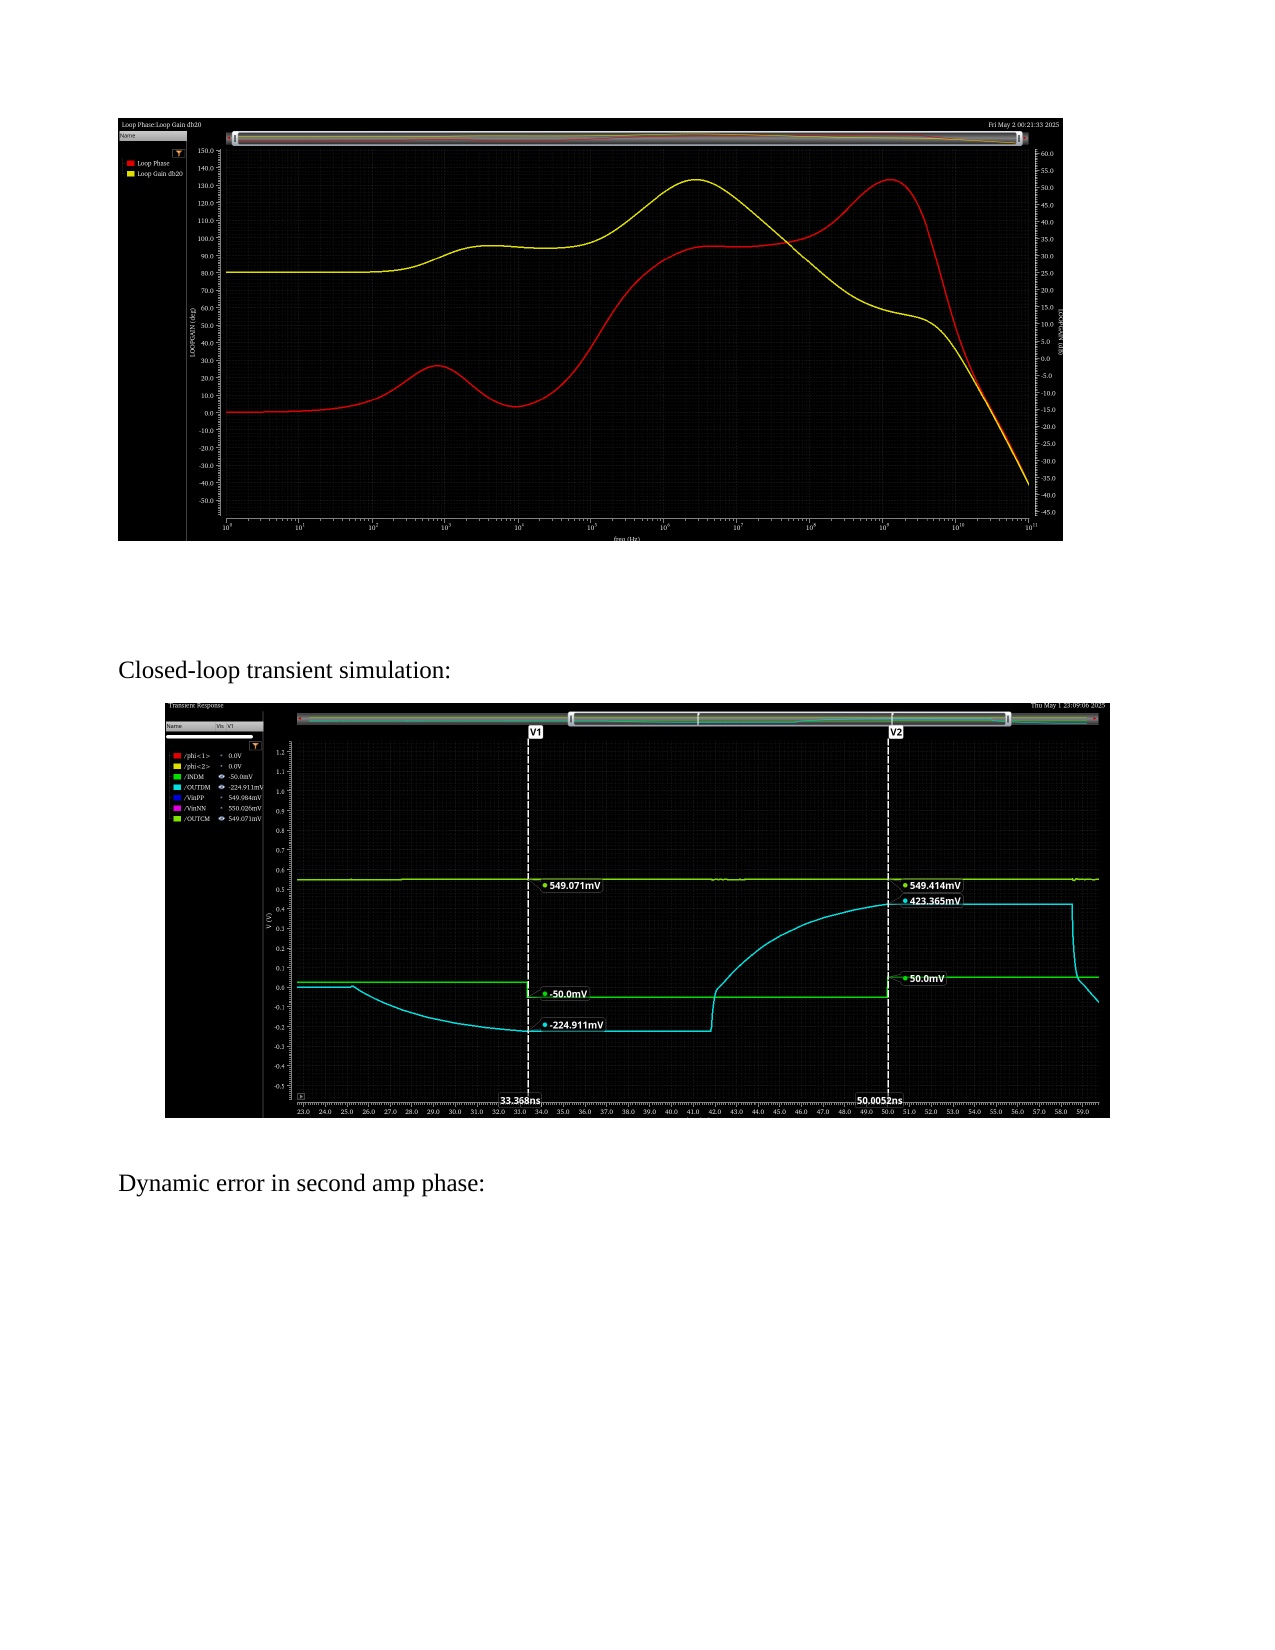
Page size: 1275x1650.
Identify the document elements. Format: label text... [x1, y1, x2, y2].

picture [165, 703, 1110, 1118]
text Closed-loop transient simulation: [118, 655, 1157, 684]
text Dynamic error in second amp phase: [118, 1168, 1157, 1196]
picture [118, 118, 1063, 541]
